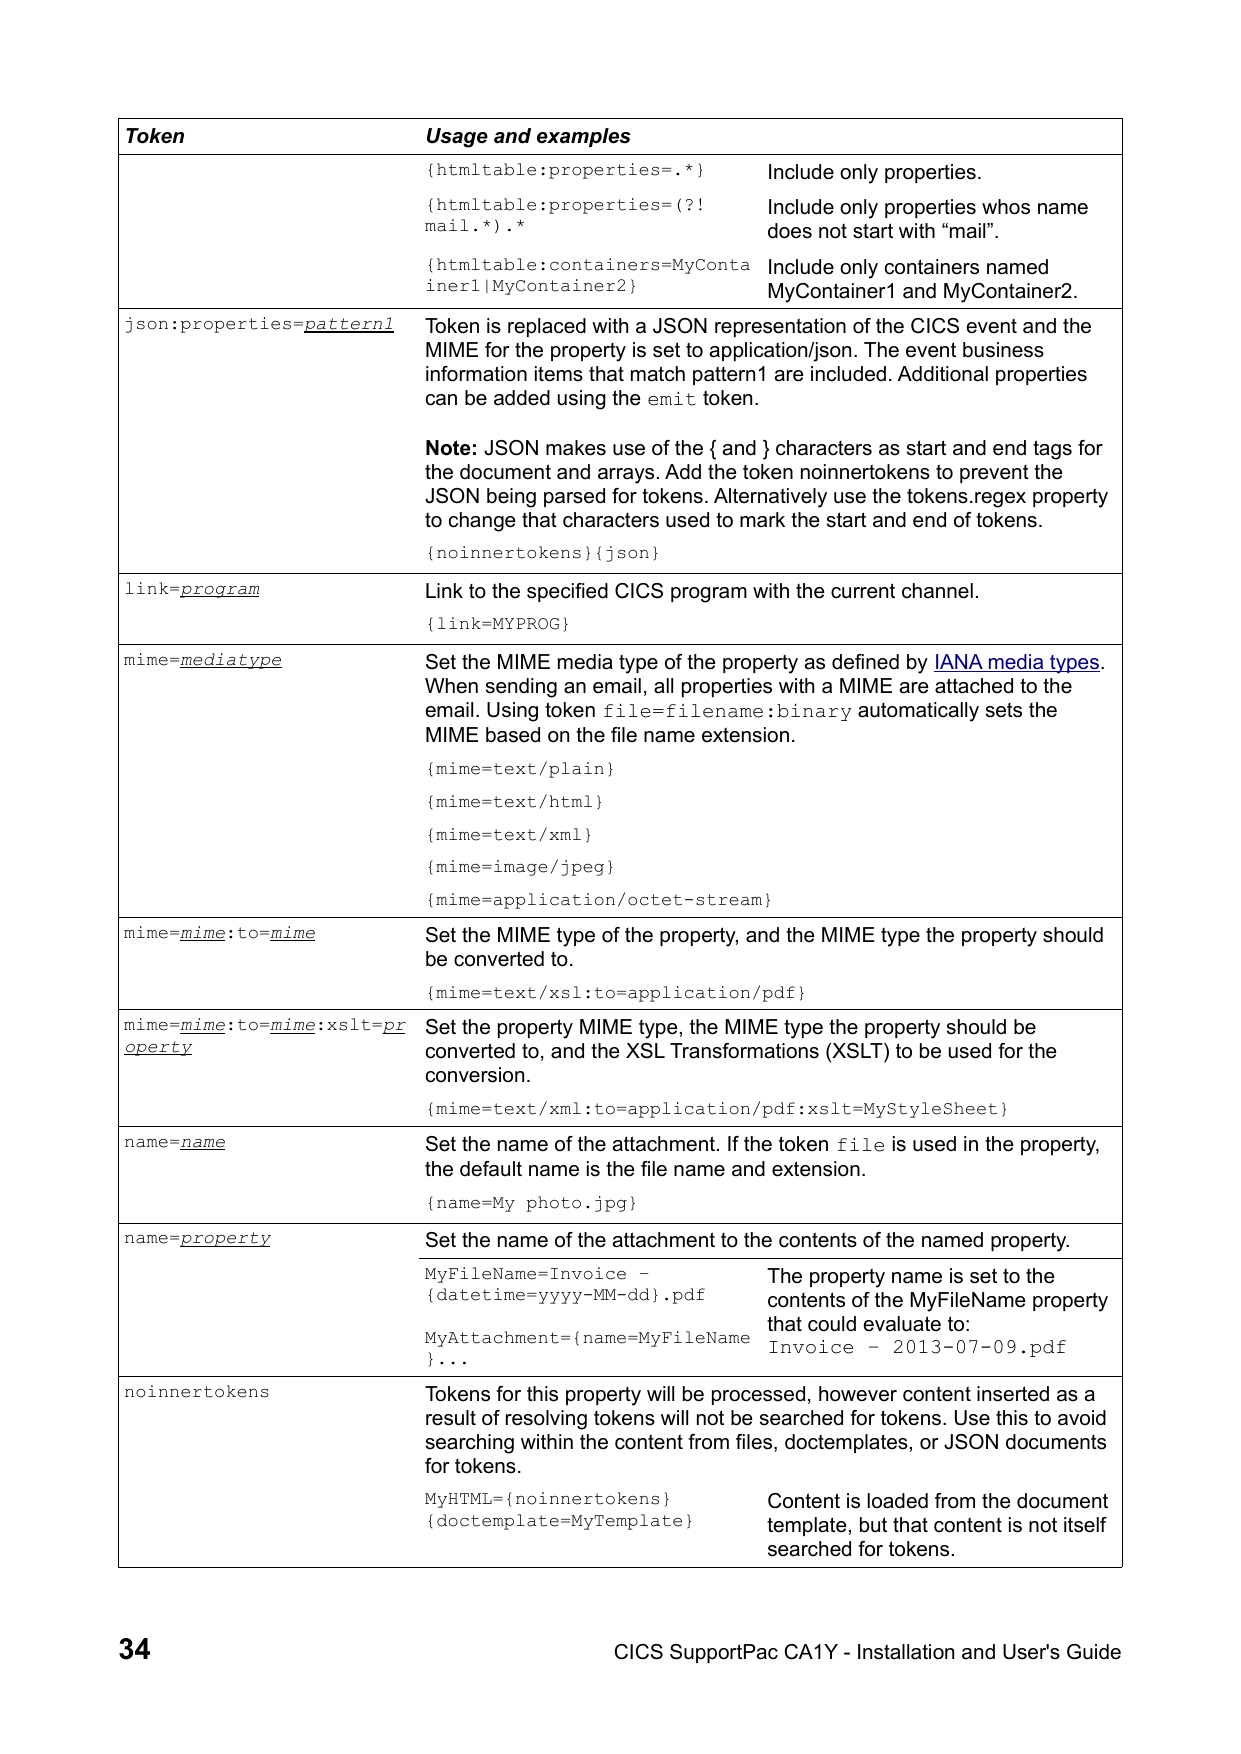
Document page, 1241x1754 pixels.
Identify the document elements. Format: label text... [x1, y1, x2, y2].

table_cell Link to the specified CICS program with the current channel. [419, 574, 1122, 608]
table_cell [761, 1187, 1122, 1222]
table_cell Set the MIME media type of the property as defined by IANA media types. When sending an email, all properties with a MIME are attached to the email. Using token file=filename:binary automatically sets the MIME based on the file name extension. [419, 645, 1122, 753]
table_cell {mime=text/xml:to=application/pdf:xslt=MyStyleSheet} [419, 1093, 1122, 1126]
table_cell {name=My photo.jpg} [419, 1187, 761, 1222]
table_cell MyFileName=Invoice – {datetime=yyyy-MM-dd}.pdf MyAttachment={name=MyFileName}... [419, 1259, 761, 1376]
table_cell Token is replaced with a JSON representation of the CICS event and the MIME for the property is set to application/json. The event business information items that match pattern1 are included. Additional properties can be added using the emit token. Note: JSON makes use of the { and } characters as start and end tags for the document and arrays. Add the token noinnertokens to prevent the JSON being parsed for tokens. Alternatively use the tokens.regex property to change that characters used to mark the start and end of tokens. [419, 309, 1122, 537]
table_cell [119, 155, 419, 308]
table_cell {htmltable:properties=.*} [419, 155, 761, 189]
table_cell Set the MIME type of the property, and the MIME type the property should be converted to. [419, 918, 1122, 977]
table_cell {noinnertokens}{json} [419, 537, 761, 573]
table_cell Set the property MIME type, the MIME type the property should be converted to, and the XSL Transformations (XSLT) to be used for the conversion. [419, 1010, 1122, 1093]
table_cell {link=MYPROG} [419, 608, 761, 644]
table_cell link=program [119, 574, 419, 644]
table_cell {htmltable:properties=(?!mail.*).* [419, 189, 761, 249]
table_cell name=property [119, 1224, 419, 1376]
table_cell The property name is set to the contents of the MyFileName property that could evaluate to: Invoice – 2013-07-09.pdf [761, 1259, 1122, 1376]
table_cell Include only properties. [761, 155, 1122, 189]
table_cell {htmltable:containers=MyContainer1|MyContainer2} [419, 249, 761, 308]
table_cell noinnertokens [119, 1377, 419, 1567]
table_cell [761, 608, 1122, 644]
table_cell [761, 537, 1122, 573]
table_cell {mime=text/xml} [419, 819, 1122, 851]
table_cell name=name [119, 1127, 419, 1222]
table_cell Include only containers named MyContainer1 and MyContainer2. [761, 249, 1122, 308]
table_cell {mime=text/html} [419, 786, 1122, 819]
table_cell {mime=text/xsl:to=application/pdf} [419, 977, 1122, 1009]
table_header Token [119, 119, 419, 154]
table_header Usage and examples [419, 119, 1122, 154]
table_cell mime=mediatype [119, 645, 419, 917]
table_cell Tokens for this property will be processed, however content inserted as a result of resolving tokens will not be searched for tokens. Use this to avoid searching within the content from files, doctemplates, or JSON documents for tokens. [419, 1377, 1122, 1483]
table_cell Set the name of the attachment to the contents of the named property. [419, 1224, 1122, 1258]
table_cell {mime=text/plain} [419, 753, 1122, 786]
table_cell MyHTML={noinnertokens}{doctemplate=MyTemplate} [419, 1483, 761, 1567]
table_cell {mime=application/octet-stream} [419, 884, 1122, 917]
table_cell mime=mime:to=mime [119, 918, 419, 1009]
table_cell Include only properties whos name does not start with “mail”. [761, 189, 1122, 249]
table_cell Set the name of the attachment. If the token file is used in the property, the default name is the file name and extension. [419, 1127, 1122, 1187]
table_cell mime=mime:to=mime:xslt=property [119, 1010, 419, 1126]
table_cell {mime=image/jpeg} [419, 851, 1122, 884]
table_cell json:properties=pattern1 [119, 309, 419, 573]
table_cell Content is loaded from the document template, but that content is not itself searched for tokens. [761, 1483, 1122, 1567]
